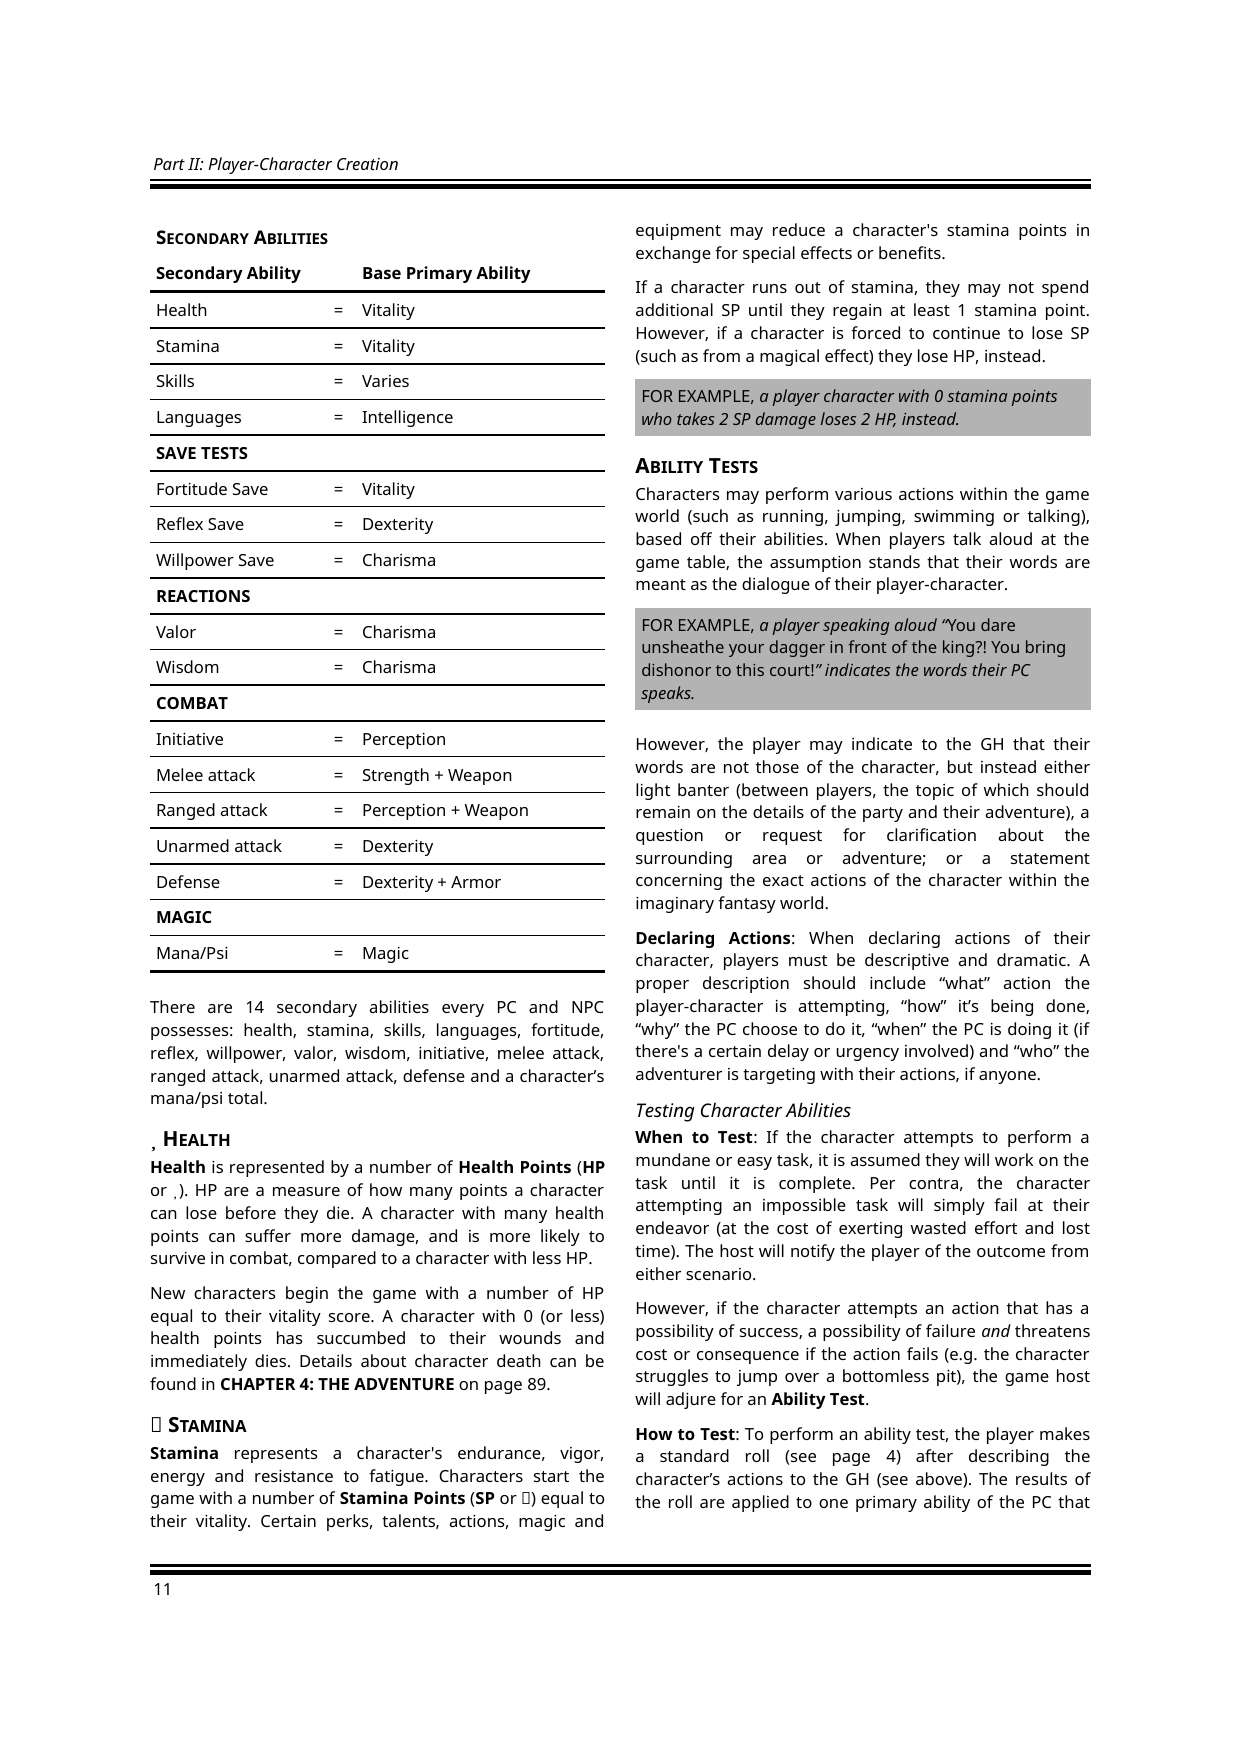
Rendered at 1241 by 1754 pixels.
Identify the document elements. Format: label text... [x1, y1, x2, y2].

text When to Test: If the character attempts to perform a mundane or easy task, it is assumed they will work on the task until it is complete. Per contra, the character attempting an impossible task will simply fail at their endeavor (at the cost of exerting wasted effort and lost time). The host will notify the player of the outcome from either scenario. [635, 1126, 1091, 1285]
table_cell MAGIC [150, 900, 605, 934]
table_cell Willpower Save [150, 543, 328, 577]
subtitle  Health [150, 1124, 605, 1153]
table_cell Reflex Save [150, 507, 328, 541]
table_cell Defense [150, 865, 328, 899]
table_cell Combat [150, 686, 605, 720]
table_cell = [328, 507, 356, 541]
text Health is represented by a number of Health Points (HP or ). HP are a measure of how many points a character can lose before they die. A character with many health points can suffer more damage, and is more likely to survive in combat, compared to a character with less HP. [150, 1156, 605, 1269]
text However, if the character attempts an action that has a possibility of success, a possibility of failure and threatens cost or consequence if the action fails (e.g. the character struggles to jump over a bottomless pit), the game host will adjure for an Ability Test. [635, 1297, 1091, 1410]
table_cell Unarmed attack [150, 829, 328, 863]
table_cell [328, 256, 356, 290]
table_cell = [328, 293, 356, 327]
table_cell Fortitude Save [150, 472, 328, 506]
table_cell Perception + Weapon [356, 793, 605, 827]
text equipment may reduce a character's stamina points in exchange for special effects or benefits. [635, 219, 1091, 264]
table_cell Base Primary Ability [356, 256, 605, 290]
table_cell = [328, 829, 356, 863]
table_cell = [328, 365, 356, 398]
table_cell Dexterity [356, 829, 605, 863]
table_cell Melee attack [150, 757, 328, 792]
table_cell Languages [150, 400, 328, 434]
text New characters begin the game with a number of HP equal to their vitality score. A character with 0 (or less) health points has succumbed to their wounds and immediately dies. Details about character death can be found in CHAPTER 4: THE ADVENTURE on page 67. [150, 1282, 605, 1395]
table_cell Dexterity + Armor [356, 865, 605, 899]
table_cell Perception [356, 722, 605, 756]
table_cell = [328, 722, 356, 756]
table_cell Valor [150, 615, 328, 649]
table_cell = [328, 936, 356, 970]
table_cell Wisdom [150, 650, 328, 684]
table_cell Dexterity [356, 507, 605, 541]
table_cell Skills [150, 365, 328, 398]
table_cell = [328, 472, 356, 506]
table_cell Varies [356, 365, 605, 398]
table_cell Secondary Ability [150, 256, 328, 290]
text If a character runs out of stamina, they may not spend additional SP until they regain at least 1 stamina point. However, if a character is forced to continue to lose SP (such as from a magical effect) they lose HP, instead. [635, 276, 1091, 367]
table_header Secondary Abilities [150, 219, 605, 256]
table_cell Health [150, 293, 328, 327]
subtitle  Stamina [150, 1410, 605, 1438]
table_cell Charisma [356, 650, 605, 684]
subtitle Ability Tests [635, 451, 1091, 479]
text There are 14 secondary abilities every PC and NPC possesses: health, stamina, skills, languages, fortitude, reflex, willpower, valor, wisdom, initiative, melee attack, ranged attack, unarmed attack, defense and a character’s mana/psi total. [150, 973, 605, 1109]
table_cell = [328, 865, 356, 899]
table_header FOR EXAMPLE, a player speaking aloud “You dare unsheathe your dagger in front of the king?! You bring dishonor to this court!” indicates the words their PC speaks. [635, 608, 1091, 710]
table_cell = [328, 329, 356, 363]
table_cell Vitality [356, 329, 605, 363]
table_cell SAVE TESTS [150, 436, 605, 470]
table_cell Ranged attack [150, 793, 328, 827]
table_cell = [328, 400, 356, 434]
table_cell Vitality [356, 293, 605, 327]
table_cell Initiative [150, 722, 328, 756]
text Testing Character Abilities [635, 1097, 1091, 1123]
text Declaring Actions: When declaring actions of their character, players must be descriptive and dramatic. A proper description should include “what” action the player-character is attempting, “how” it’s being done, “why” the PC choose to do it, “when” the PC is doing it (if there's a certain delay or urgency involved) and “who” the adventurer is targeting with their actions, if anyone. [635, 926, 1091, 1085]
text Stamina represents a character's endurance, vigor, energy and resistance to fatigue. Characters start the game with a number of Stamina Points (SP or ) equal to their vitality. Certain perks, talents, actions, magic and [150, 1442, 605, 1532]
table_cell Vitality [356, 472, 605, 506]
table_cell = [328, 543, 356, 577]
table_cell Stamina [150, 329, 328, 363]
table_header FOR EXAMPLE, a player character with 0 stamina points who takes 2 SP damage loses 2 HP, instead. [635, 379, 1091, 436]
table_cell Mana/Psi [150, 936, 328, 970]
table_cell Charisma [356, 543, 605, 577]
table_cell Charisma [356, 615, 605, 649]
table_cell = [328, 757, 356, 792]
table_cell = [328, 650, 356, 684]
table_cell = [328, 793, 356, 827]
table_cell Reactions [150, 579, 605, 613]
table_cell = [328, 615, 356, 649]
table_cell Intelligence [356, 400, 605, 434]
text Characters may perform various actions within the game world (such as running, jumping, swimming or talking), based off their abilities. When players talk aloud at the game table, the assumption stands that their words are meant as the dialogue of their player-character. [635, 482, 1091, 596]
table_cell Magic [356, 936, 605, 970]
text However, the player may indicate to the GH that their words are not those of the character, but instead either light banter (between players, the topic of which should remain on the details of the party and their adventure), a question or request for clarification about the surrounding area or adventure; or a statement concerning the exact actions of the character within the imaginary fantasy world. [635, 710, 1091, 914]
table_cell Strength + Weapon [356, 757, 605, 792]
text How to Test: To perform an ability test, the player makes a standard roll (see page 4) after describing the character’s actions to the GH (see above). The results of the roll are applied to one primary ability of the PC that [635, 1422, 1091, 1513]
